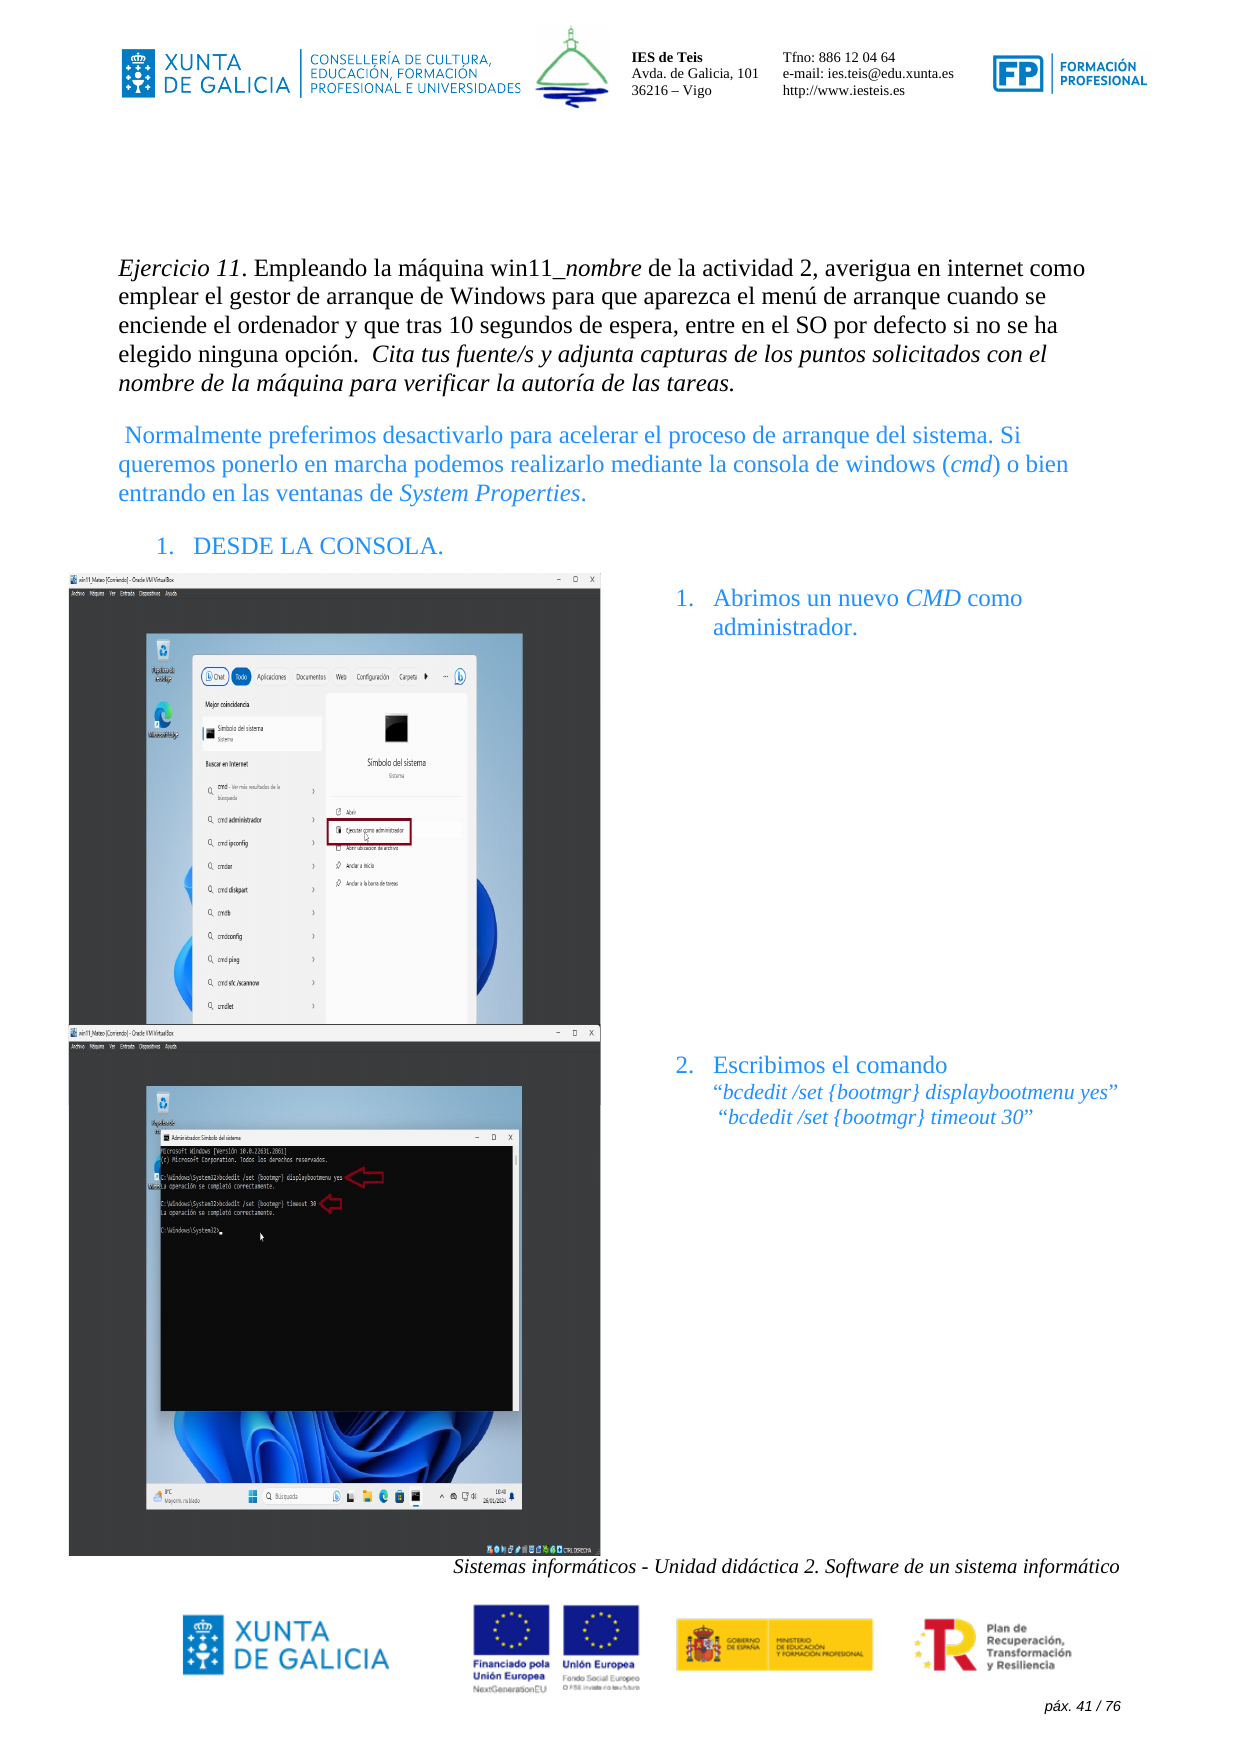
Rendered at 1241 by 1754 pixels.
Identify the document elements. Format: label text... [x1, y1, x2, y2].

list “bcdedit /set {bootmgr} displaybootmenu yes” [601, 1079, 1122, 1104]
list Abrimos un nuevo CMD como administrador. [601, 583, 1122, 641]
picture [534, 25, 611, 110]
text Ejercicio 11. Empleando la máquina win11_nombre de la actividad 2, averigua en internet como emplear el gestor de arranque de Windows para que aparezca el menú de arranque cuando se enciende el ordenador y que tras 10 segundos de espera, entre en el SO por defecto si no se ha elegido ninguna opción. Cita tus fuente/s y adjunta capturas de los puntos solicitados con el nombre de la máquina para verificar la autoría de las tareas. [118, 253, 1122, 396]
picture [989, 50, 1153, 97]
list Escribimos el comando [601, 1050, 1122, 1079]
list DESDE LA CONSOLA. [156, 531, 1122, 559]
picture [182, 1593, 1085, 1700]
picture [68, 573, 601, 1556]
picture [121, 49, 521, 98]
text Normalmente preferimos desactivarlo para acelerar el proceso de arranque del sistema. Si queremos ponerlo en marcha podemos realizarlo mediante la consola de windows (cmd) o bien entrando en las ventanas de System Properties. [118, 420, 1122, 507]
text “bcdedit /set {bootmgr} timeout 30” [601, 1104, 1122, 1129]
